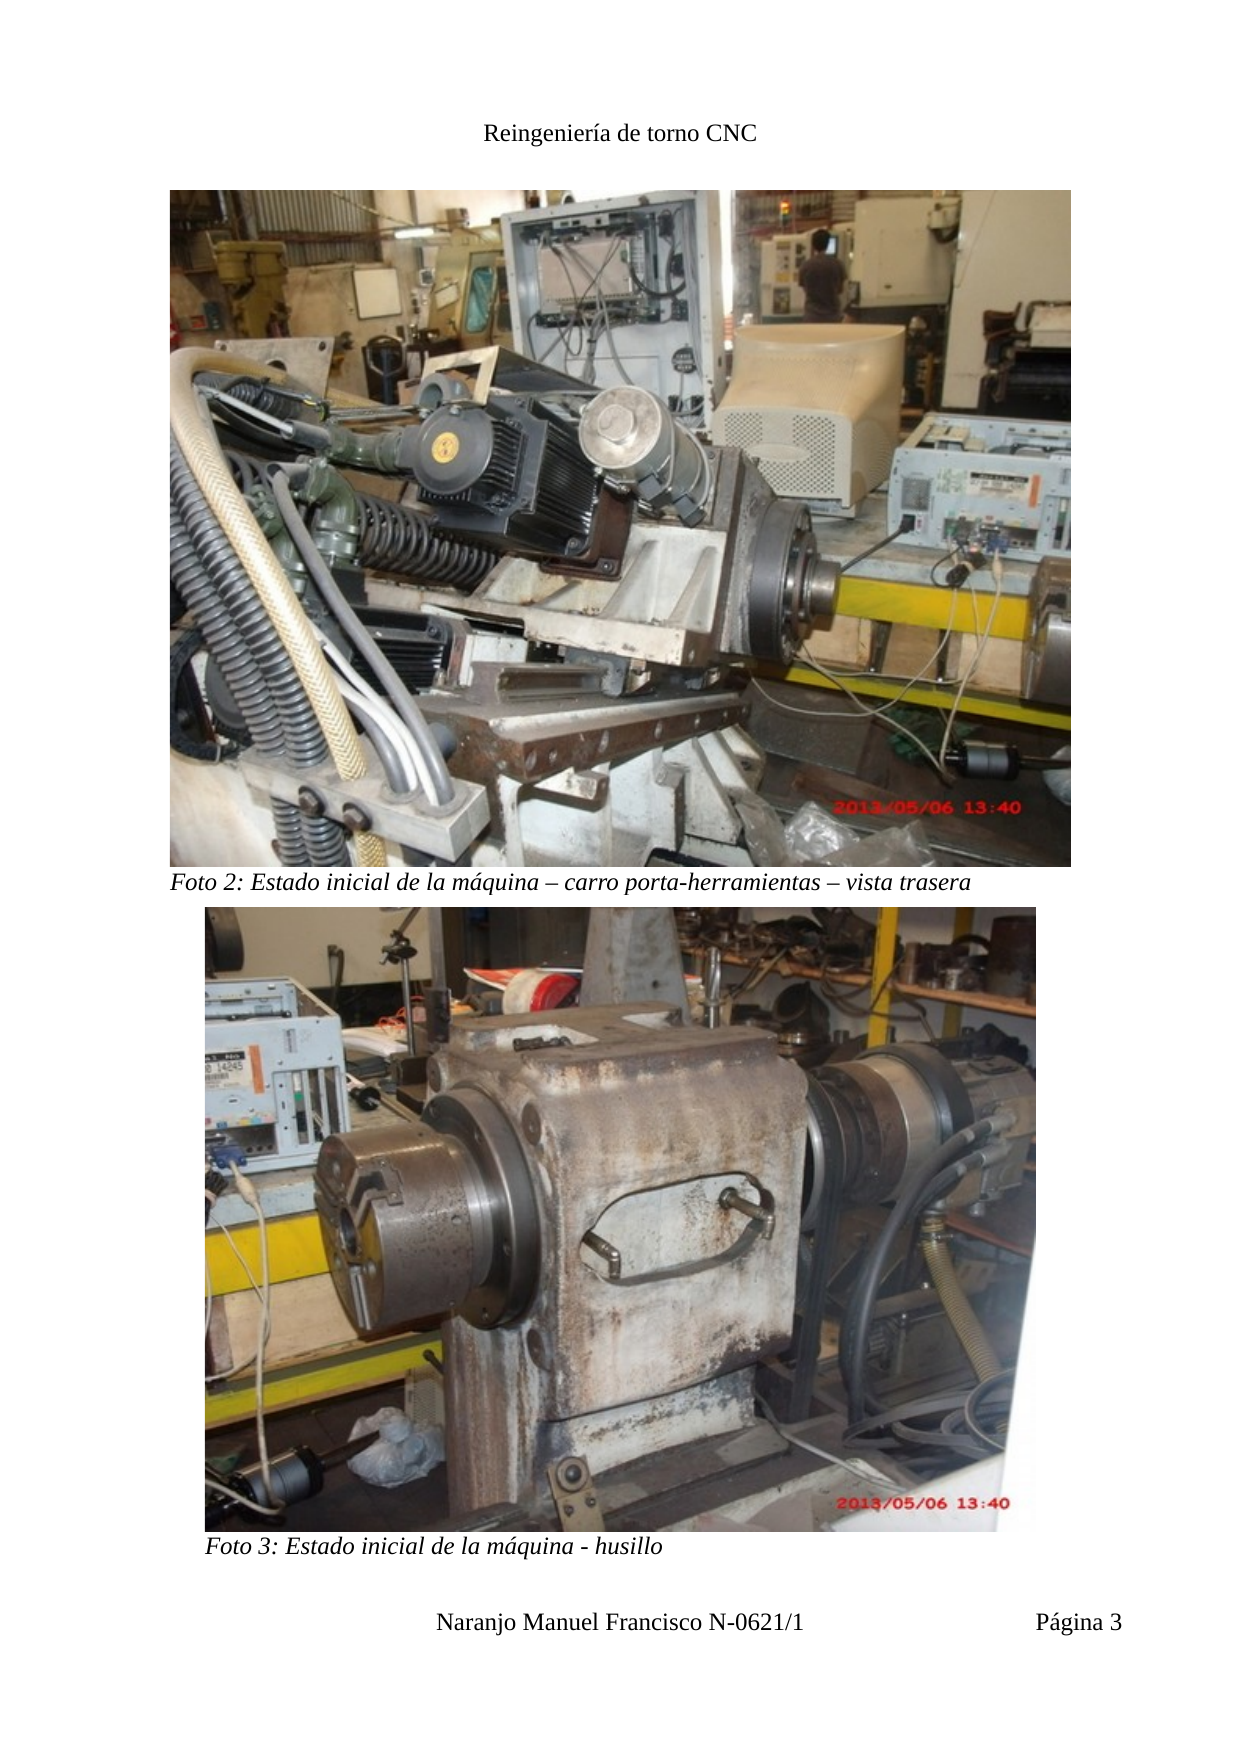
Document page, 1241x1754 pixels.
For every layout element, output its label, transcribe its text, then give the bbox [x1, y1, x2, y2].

text Foto 3: Estado inicial de la máquina - husillo [205, 1532, 1036, 1560]
text Foto 2: Estado inicial de la máquina – carro porta-herramientas – vista trasera [170, 867, 1071, 895]
picture [169, 190, 1071, 867]
picture [204, 907, 1036, 1532]
